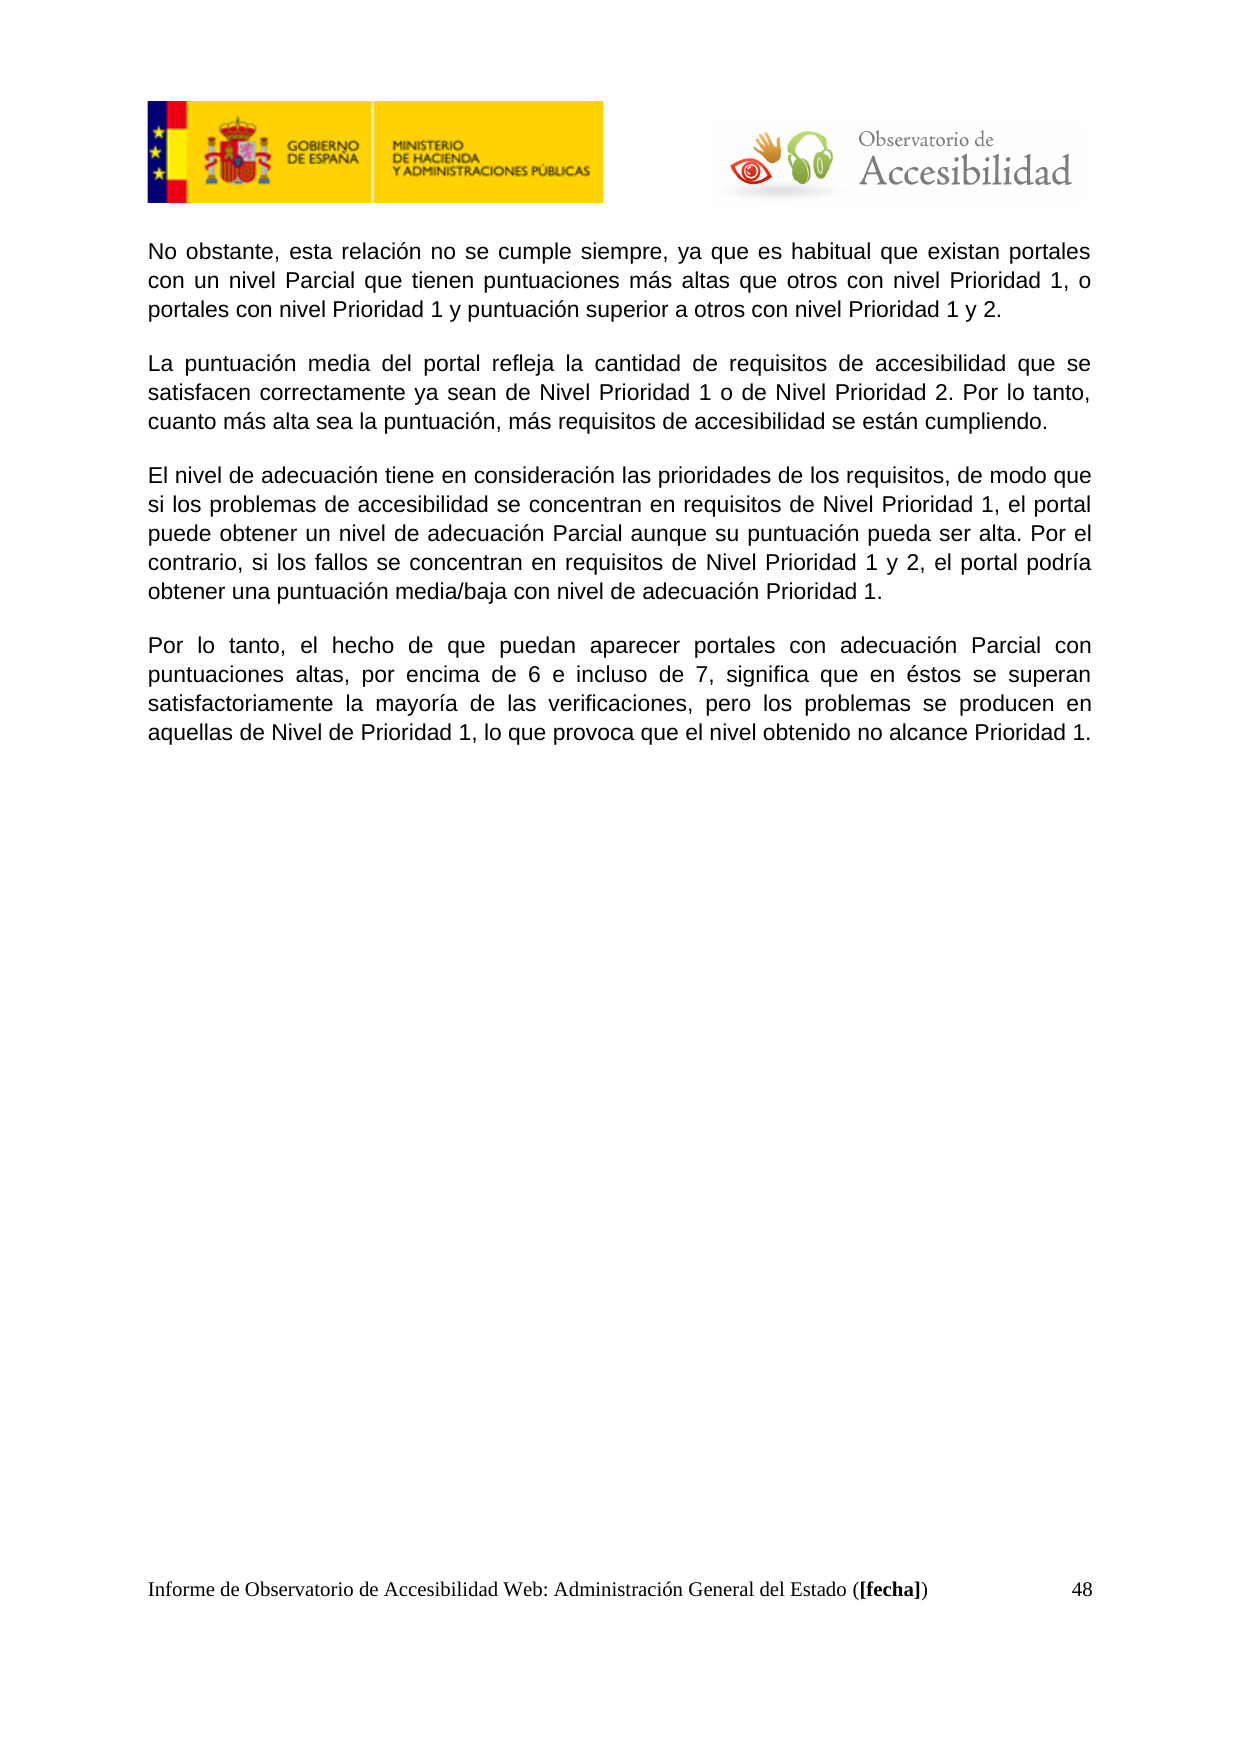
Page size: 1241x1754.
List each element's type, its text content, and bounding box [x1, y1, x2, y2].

text Por lo tanto, el hecho de que puedan aparecer portales con adecuación Parcial con puntuaciones altas, por encima de 6 e incluso de 7, significa que en éstos se superan satisfactoriamente la mayoría de las verificaciones, pero los problemas se producen en aquellas de Nivel de Prioridad 1, lo que provoca que el nivel obtenido no alcance Prioridad 1. [148, 632, 1092, 745]
text No obstante, esta relación no se cumple siempre, ya que es habitual que existan portales con un nivel Parcial que tienen puntuaciones más altas que otros con nivel Prioridad 1, o portales con nivel Prioridad 1 y puntuación superior a otros con nivel Prioridad 1 y 2. [148, 238, 1092, 322]
text El nivel de adecuación tiene en consideración las prioridades de los requisitos, de modo que si los problemas de accesibilidad se concentran en requisitos de Nivel Prioridad 1, el portal puede obtener un nivel de adecuación Parcial aunque su puntuación pueda ser alta. Por el contrario, si los fallos se concentran en requisitos de Nivel Prioridad 1 y 2, el portal podría obtener una puntuación media/baja con nivel de adecuación Prioridad 1. [148, 462, 1092, 604]
picture [710, 122, 1086, 205]
text La puntuación media del portal refleja la cantidad de requisitos de accesibilidad que se satisfacen correctamente ya sean de Nivel Prioridad 1 o de Nivel Prioridad 2. Por lo tanto, cuanto más alta sea la puntuación, más requisitos de accesibilidad se están cumpliendo. [148, 350, 1092, 434]
picture [147, 101, 604, 203]
